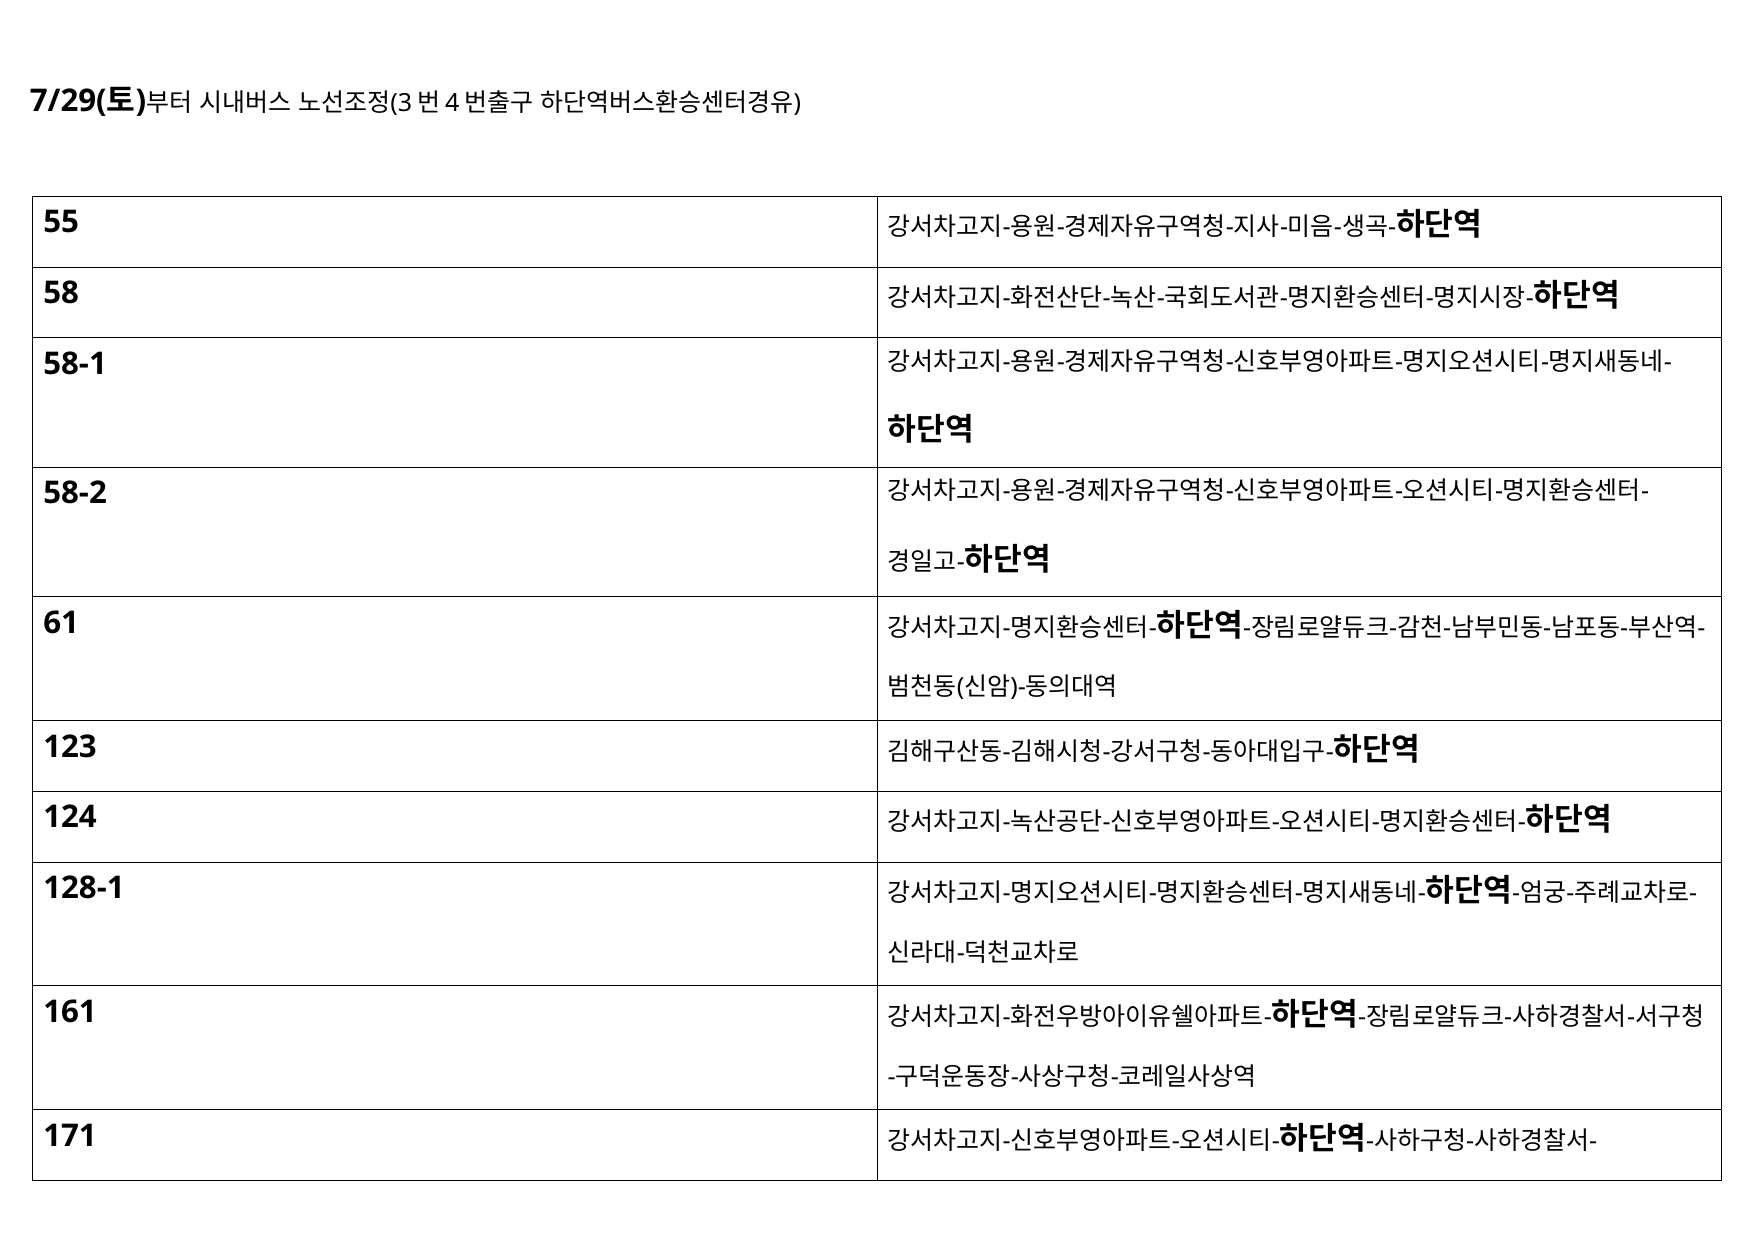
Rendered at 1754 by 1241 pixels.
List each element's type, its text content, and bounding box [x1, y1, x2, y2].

table_cell 김해구산동-김해시청-강서구청-동아대입구-하단역 [878, 721, 1721, 791]
table_header 55 [33, 197, 877, 267]
table_cell 58-1 [33, 338, 877, 467]
table_cell 58-2 [33, 468, 877, 596]
table_cell 58 [33, 268, 877, 337]
table_cell 강서차고지-화전산단-녹산-국회도서관-명지환승센터-명지시장-하단역 [878, 268, 1721, 337]
table_header 강서차고지-용원-경제자유구역청-지사-미음-생곡-하단역 [878, 197, 1721, 267]
table_cell 강서차고지-용원-경제자유구역청-신호부영아파트-오션시티-명지환승센터-경일고-하단역 [878, 468, 1721, 596]
table_cell 강서차고지-화전우방아이유쉘아파트-하단역-장림로얄듀크-사하경찰서-서구청-구덕운동장-사상구청-코레일사상역 [878, 986, 1721, 1109]
table_cell 강서차고지-용원-경제자유구역청-신호부영아파트-명지오션시티-명지새동네-하단역 [878, 338, 1721, 467]
table_cell 강서차고지-신호부영아파트-오션시티-하단역-사하구청-사하경찰서- [878, 1110, 1721, 1180]
table_cell 128-1 [33, 863, 877, 985]
table_cell 강서차고지-명지환승센터-하단역-장림로얄듀크-감천-남부민동-남포동-부산역-범천동(신암)-동의대역 [878, 597, 1721, 720]
table_cell 강서차고지-녹산공단-신호부영아파트-오션시티-명지환승센터-하단역 [878, 792, 1721, 861]
table_cell 161 [33, 986, 877, 1109]
table_cell 124 [33, 792, 877, 861]
table_cell 123 [33, 721, 877, 791]
text 7/29(토)부터 시내버스 노선조정(3번4번출구 하단역버스환승센터경유) [29, 75, 1724, 120]
table_cell 61 [33, 597, 877, 720]
table_cell 강서차고지-명지오션시티-명지환승센터-명지새동네-하단역-엄궁-주례교차로-신라대-덕천교차로 [878, 863, 1721, 985]
table_cell 171 [33, 1110, 877, 1180]
